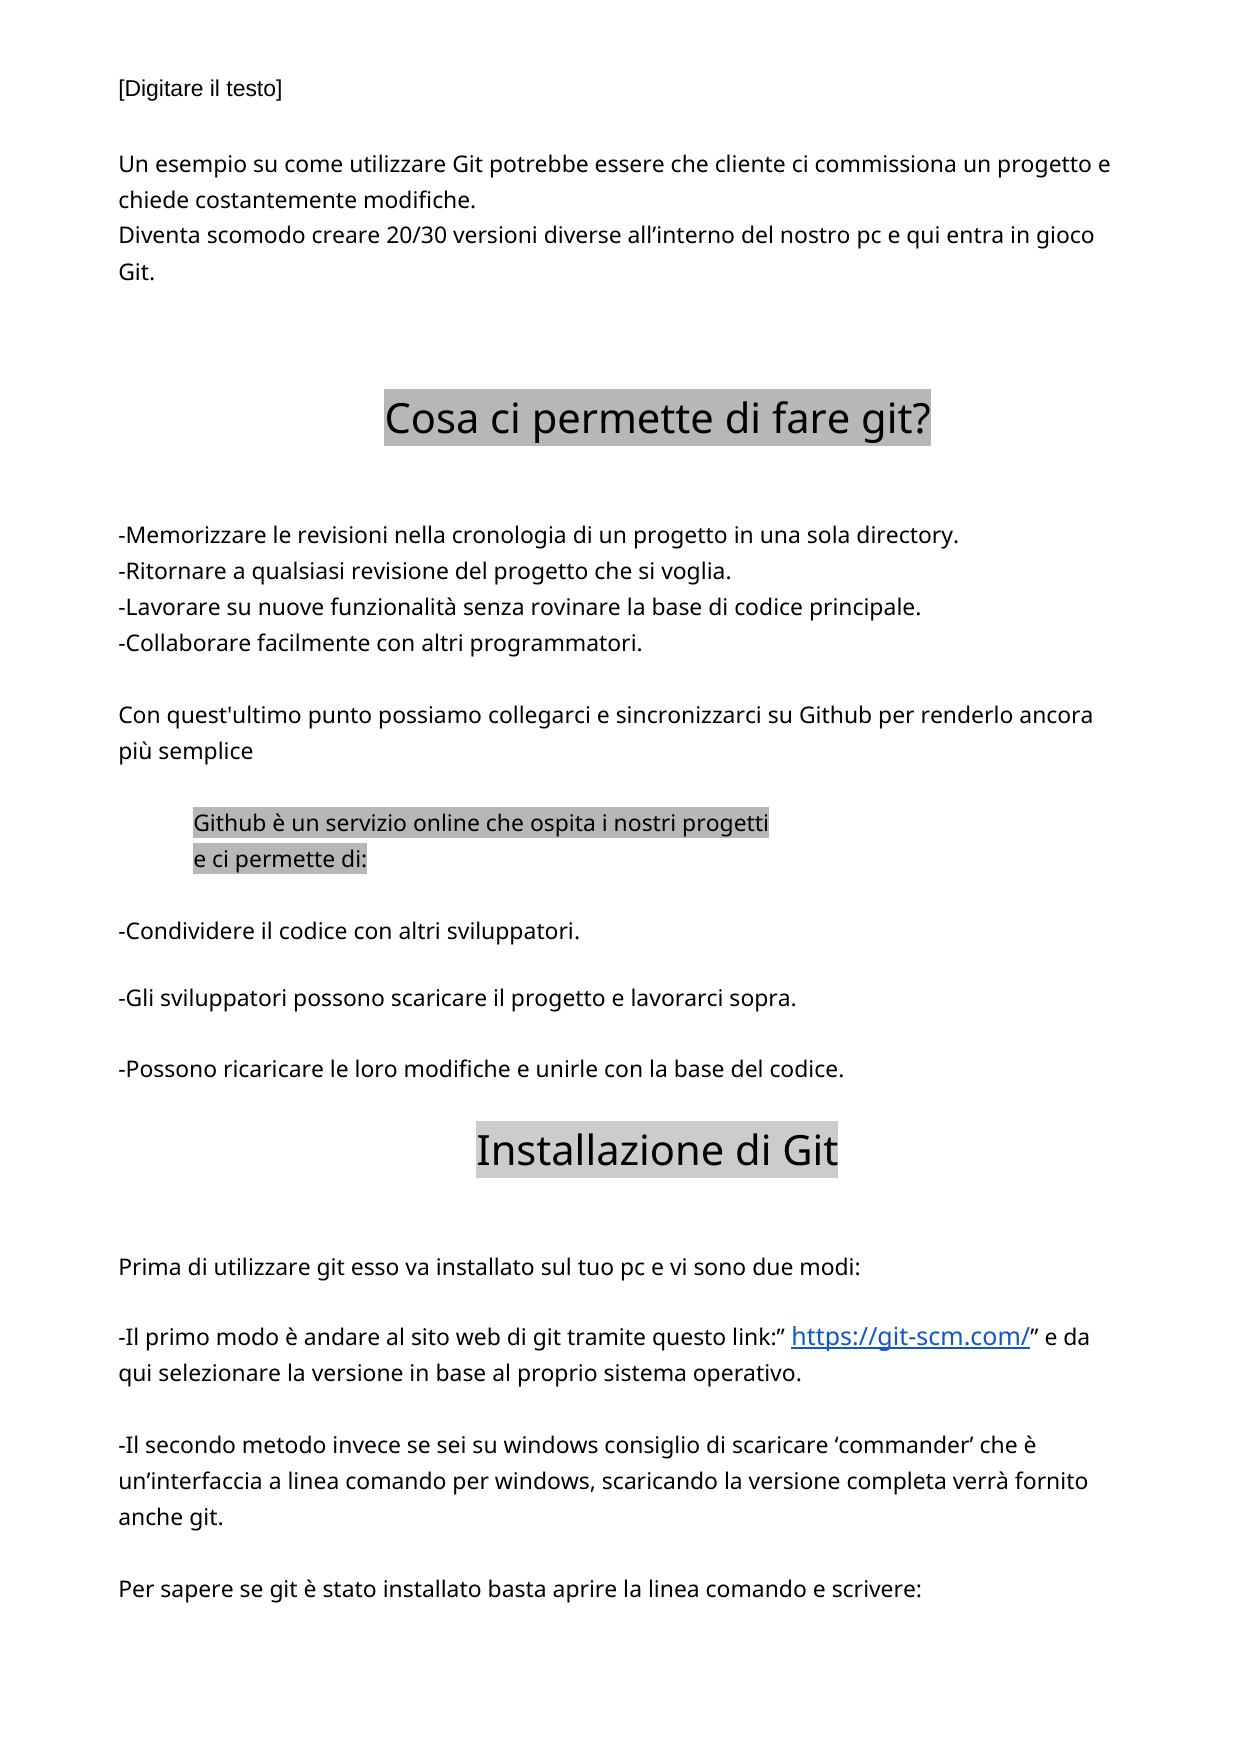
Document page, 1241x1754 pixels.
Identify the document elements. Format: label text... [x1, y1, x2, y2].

text -Collaborare facilmente con altri programmatori. [118, 627, 1124, 658]
text Diventa scomodo creare 20/30 versioni diverse all’interno del nostro pc e qui entra in gioco Git. [118, 219, 1124, 287]
text -Possono ricaricare le loro modifiche e unirle con la base del codice. [118, 1053, 1124, 1085]
text -Gli sviluppatori possono scaricare il progetto e lavorarci sopra. [118, 982, 1124, 1013]
text Github è un servizio online che ospita i nostri progetti [118, 807, 1124, 838]
text -Il secondo metodo invece se sei su windows consiglio di scaricare ‘commander’ che è [118, 1429, 1124, 1460]
text un’interfaccia a linea comando per windows, scaricando la versione completa verrà fornito anche git. [118, 1465, 1124, 1532]
text Un esempio su come utilizzare Git potrebbe essere che cliente ci commissiona un progetto e chiede costantemente modifiche. [118, 148, 1124, 215]
text e ci permette di: [118, 843, 1124, 874]
text Installazione di Git [118, 1121, 1124, 1178]
text -Ritornare a qualsiasi revisione del progetto che si voglia. [118, 555, 1124, 586]
text Con quest'ultimo punto possiamo collegarci e sincronizzarci su Github per renderlo ancora più semplice [118, 699, 1124, 766]
text -Il primo modo è andare al sito web di git tramite questo link:” https://git-scm.com/” e da qui selezionare la versione in base al proprio sistema operativo. [118, 1318, 1124, 1388]
text -Lavorare su nuove funzionalità senza rovinare la base di codice principale. [118, 591, 1124, 622]
text -Memorizzare le revisioni nella cronologia di un progetto in una sola directory. [118, 519, 1124, 551]
text Per sapere se git è stato installato basta aprire la linea comando e scrivere: [118, 1573, 1124, 1604]
text -Condividere il codice con altri sviluppatori. [118, 914, 1124, 946]
text Prima di utilizzare git esso va installato sul tuo pc e vi sono due modi: [118, 1251, 1124, 1282]
text Cosa ci permette di fare git? [118, 389, 1124, 446]
